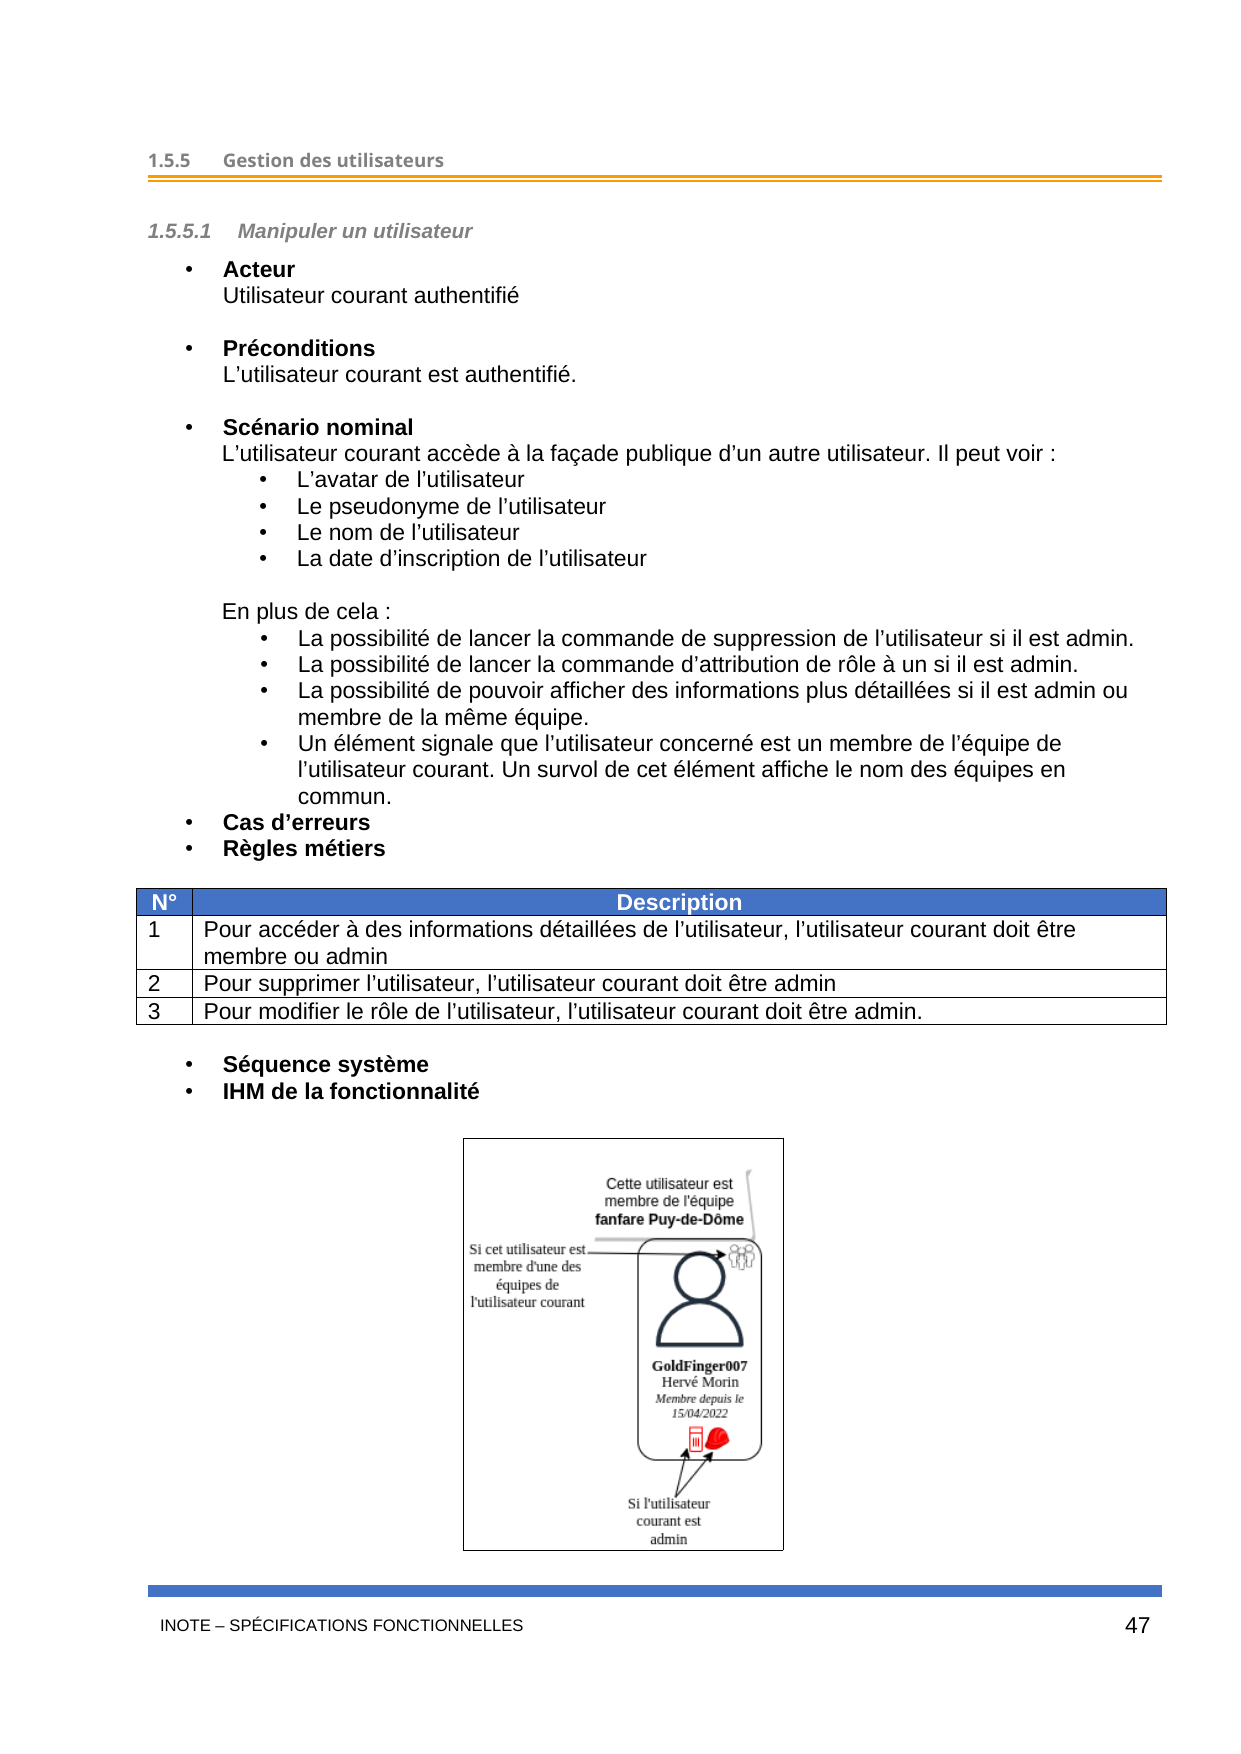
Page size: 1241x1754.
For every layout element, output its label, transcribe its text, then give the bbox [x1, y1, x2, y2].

subtitle Gestion des utilisateurs [148, 148, 1162, 175]
list L’utilisateur courant est authentifié. [185, 361, 1162, 387]
list Préconditions [185, 334, 1162, 361]
list Acteur [185, 256, 1162, 282]
text En plus de cela : [148, 598, 1162, 624]
list La possibilité de pouvoir afficher des informations plus détaillées si il est admin ou membre de la même équipe. [260, 677, 1162, 730]
list Le pseudonyme de l’utilisateur [259, 493, 1162, 519]
subtitle Manipuler un utilisateur [148, 219, 1162, 243]
list La date d’inscription de l’utilisateur [259, 545, 1162, 572]
list Un élément signale que l’utilisateur concerné est un membre de l’équipe de l’utilisateur courant. Un survol de cet élément affiche le nom des équipes en commun. [260, 730, 1162, 809]
table_cell Pour supprimer l’utilisateur, l’utilisateur courant doit être admin [193, 970, 1166, 997]
table_cell 2 [137, 970, 192, 997]
list La possibilité de lancer la commande d’attribution de rôle à un si il est admin. [260, 651, 1162, 677]
table_header Description [193, 889, 1166, 915]
list Règles métiers [185, 835, 1162, 862]
list L’avatar de l’utilisateur [259, 466, 1162, 493]
list Le nom de l’utilisateur [259, 519, 1162, 545]
list IHM de la fonctionnalité [185, 1078, 1162, 1104]
table_cell 1 [137, 916, 192, 969]
list La possibilité de lancer la commande de suppression de l’utilisateur si il est admin. [260, 624, 1162, 651]
picture [466, 1140, 781, 1548]
table_cell 3 [137, 998, 192, 1024]
list Cas d’erreurs [185, 809, 1162, 835]
table_cell Pour modifier le rôle de l’utilisateur, l’utilisateur courant doit être admin. [193, 998, 1166, 1024]
table_cell Pour accéder à des informations détaillées de l’utilisateur, l’utilisateur courant doit être membre ou admin [193, 916, 1166, 969]
list Utilisateur courant authentifié [185, 282, 1162, 308]
list Scénario nominal [185, 414, 1162, 440]
list Séquence système [185, 1051, 1162, 1078]
text L’utilisateur courant accède à la façade publique d’un autre utilisateur. Il peut voir : [222, 440, 1162, 466]
table_header N° [137, 889, 192, 915]
